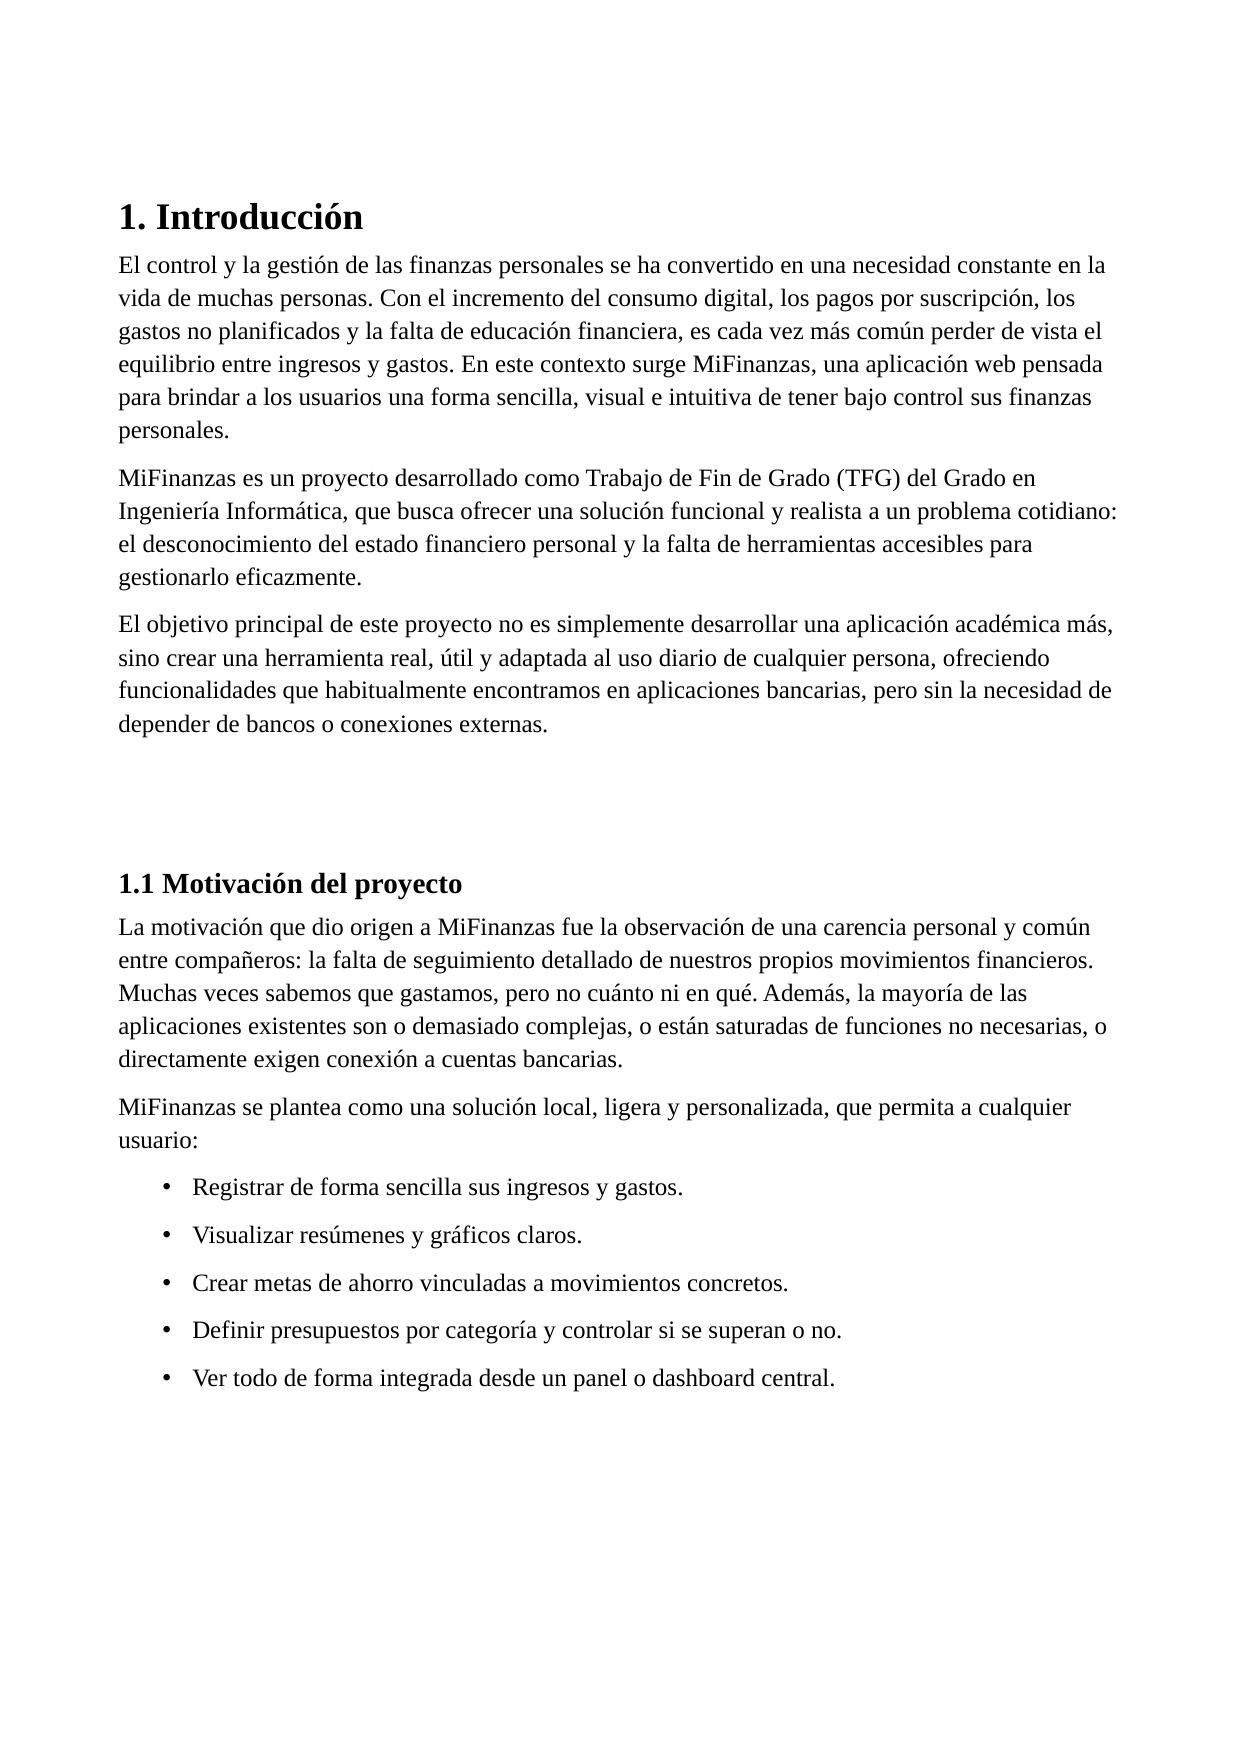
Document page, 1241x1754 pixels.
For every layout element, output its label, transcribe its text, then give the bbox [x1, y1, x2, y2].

list Registrar de forma sencilla sus ingresos y gastos. [162, 1172, 1122, 1201]
subtitle 1. Introducción [118, 194, 1122, 238]
list Definir presupuestos por categoría y controlar si se superan o no. [162, 1315, 1122, 1344]
text MiFinanzas se plantea como una solución local, ligera y personalizada, que permita a cualquier usuario: [118, 1092, 1122, 1153]
text MiFinanzas es un proyecto desarrollado como Trabajo de Fin de Grado (TFG) del Grado en Ingeniería Informática, que busca ofrecer una solución funcional y realista a un problema cotidiano: el desconocimiento del estado financiero personal y la falta de herramientas accesibles para gestionarlo eficazmente. [118, 463, 1122, 591]
list Crear metas de ahorro vinculadas a movimientos concretos. [162, 1268, 1122, 1296]
text El objetivo principal de este proyecto no es simplemente desarrollar una aplicación académica más, sino crear una herramienta real, útil y adaptada al uso diario de cualquier persona, ofreciendo funcionalidades que habitualmente encontramos en aplicaciones bancarias, pero sin la necesidad de depender de bancos o conexiones externas. [118, 609, 1122, 737]
list Ver todo de forma integrada desde un panel o dashboard central. [162, 1363, 1122, 1392]
subtitle 1.1 Motivación del proyecto [118, 866, 1122, 899]
text La motivación que dio origen a MiFinanzas fue la observación de una carencia personal y común entre compañeros: la falta de seguimiento detallado de nuestros propios movimientos financieros. Muchas veces sabemos que gastamos, pero no cuánto ni en qué. Además, la mayoría de las aplicaciones existentes son o demasiado complejas, o están saturadas de funciones no necesarias, o directamente exigen conexión a cuentas bancarias. [118, 912, 1122, 1073]
list Visualizar resúmenes y gráficos claros. [162, 1220, 1122, 1249]
text El control y la gestión de las finanzas personales se ha convertido en una necesidad constante en la vida de muchas personas. Con el incremento del consumo digital, los pagos por suscripción, los gastos no planificados y la falta de educación financiera, es cada vez más común perder de vista el equilibrio entre ingresos y gastos. En este contexto surge MiFinanzas, una aplicación web pensada para brindar a los usuarios una forma sencilla, visual e intuitiva de tener bajo control sus finanzas personales. [118, 250, 1122, 444]
